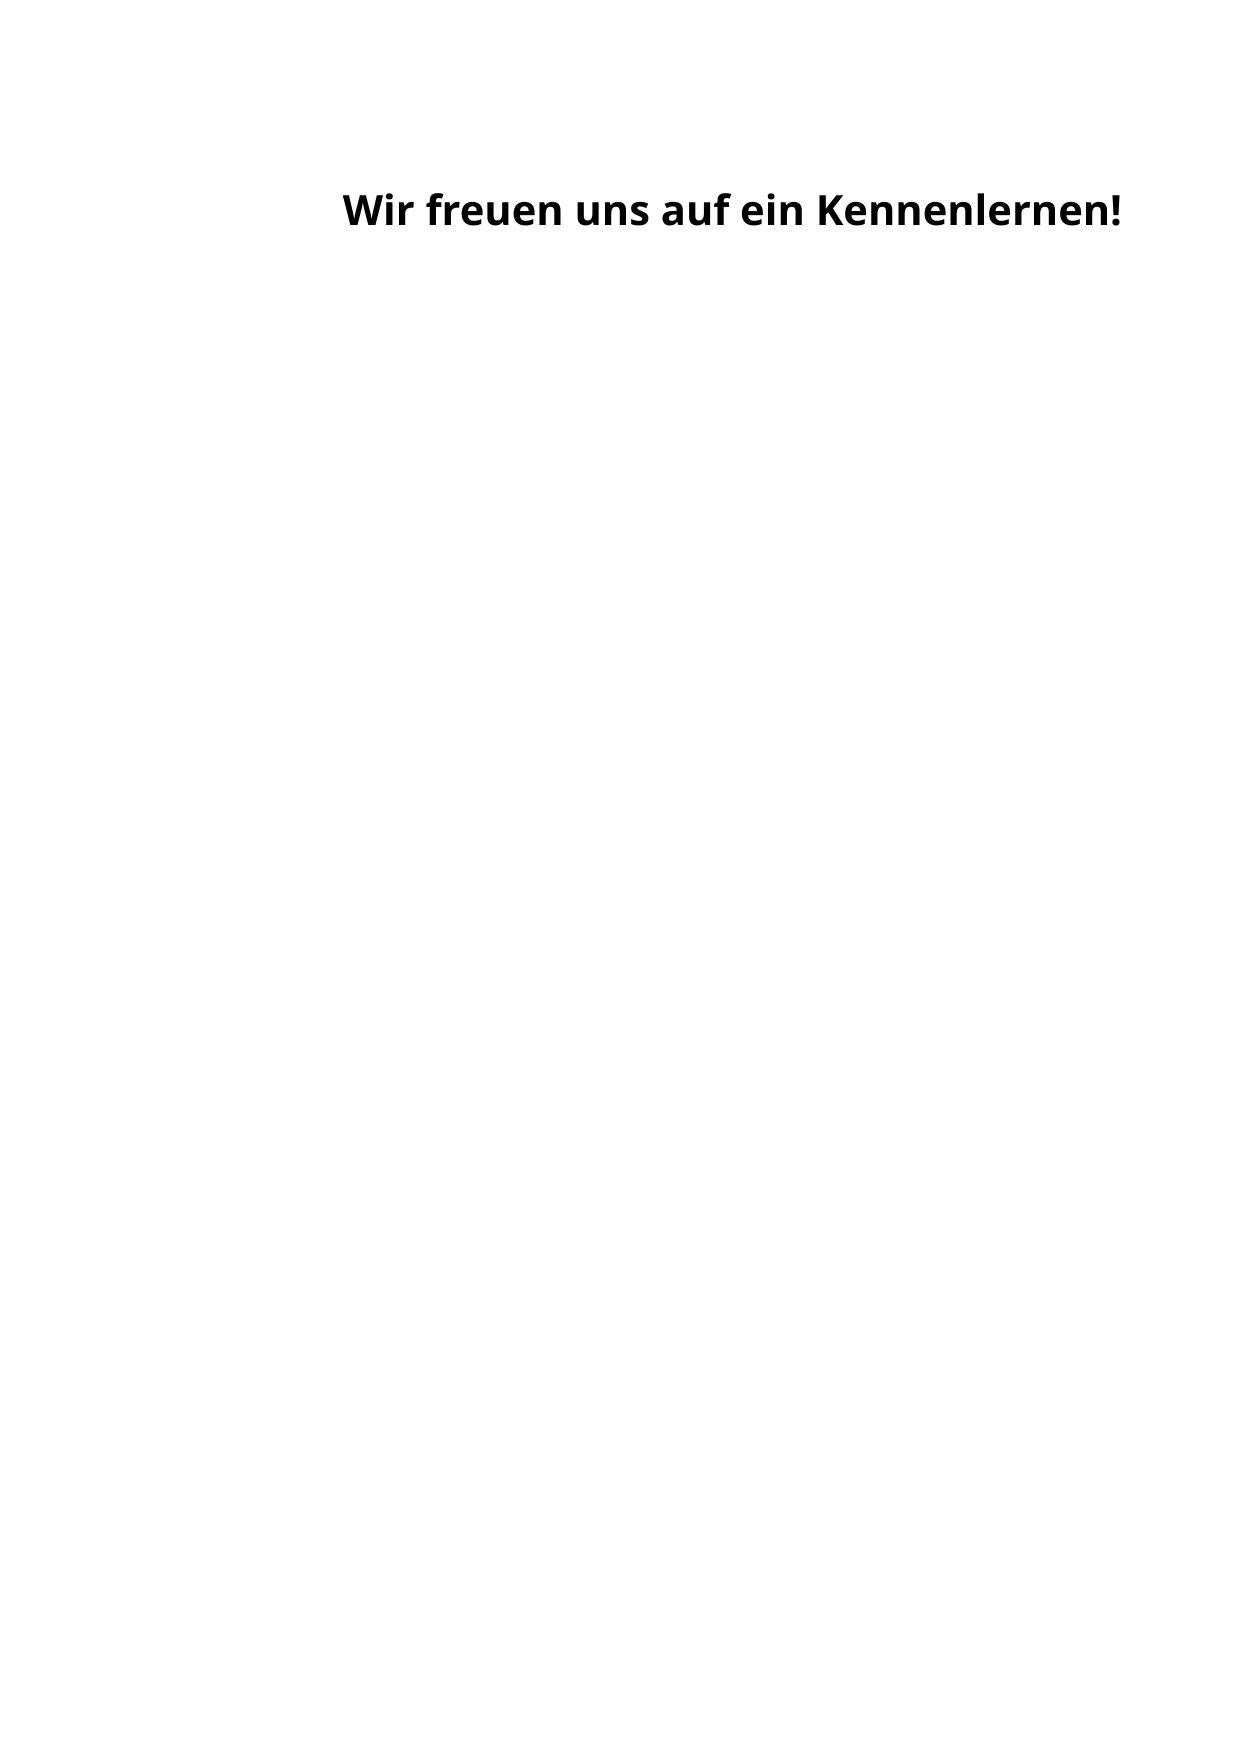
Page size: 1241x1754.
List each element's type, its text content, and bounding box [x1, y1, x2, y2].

text Wir freuen uns auf ein Kennenlernen! [118, 180, 1122, 237]
